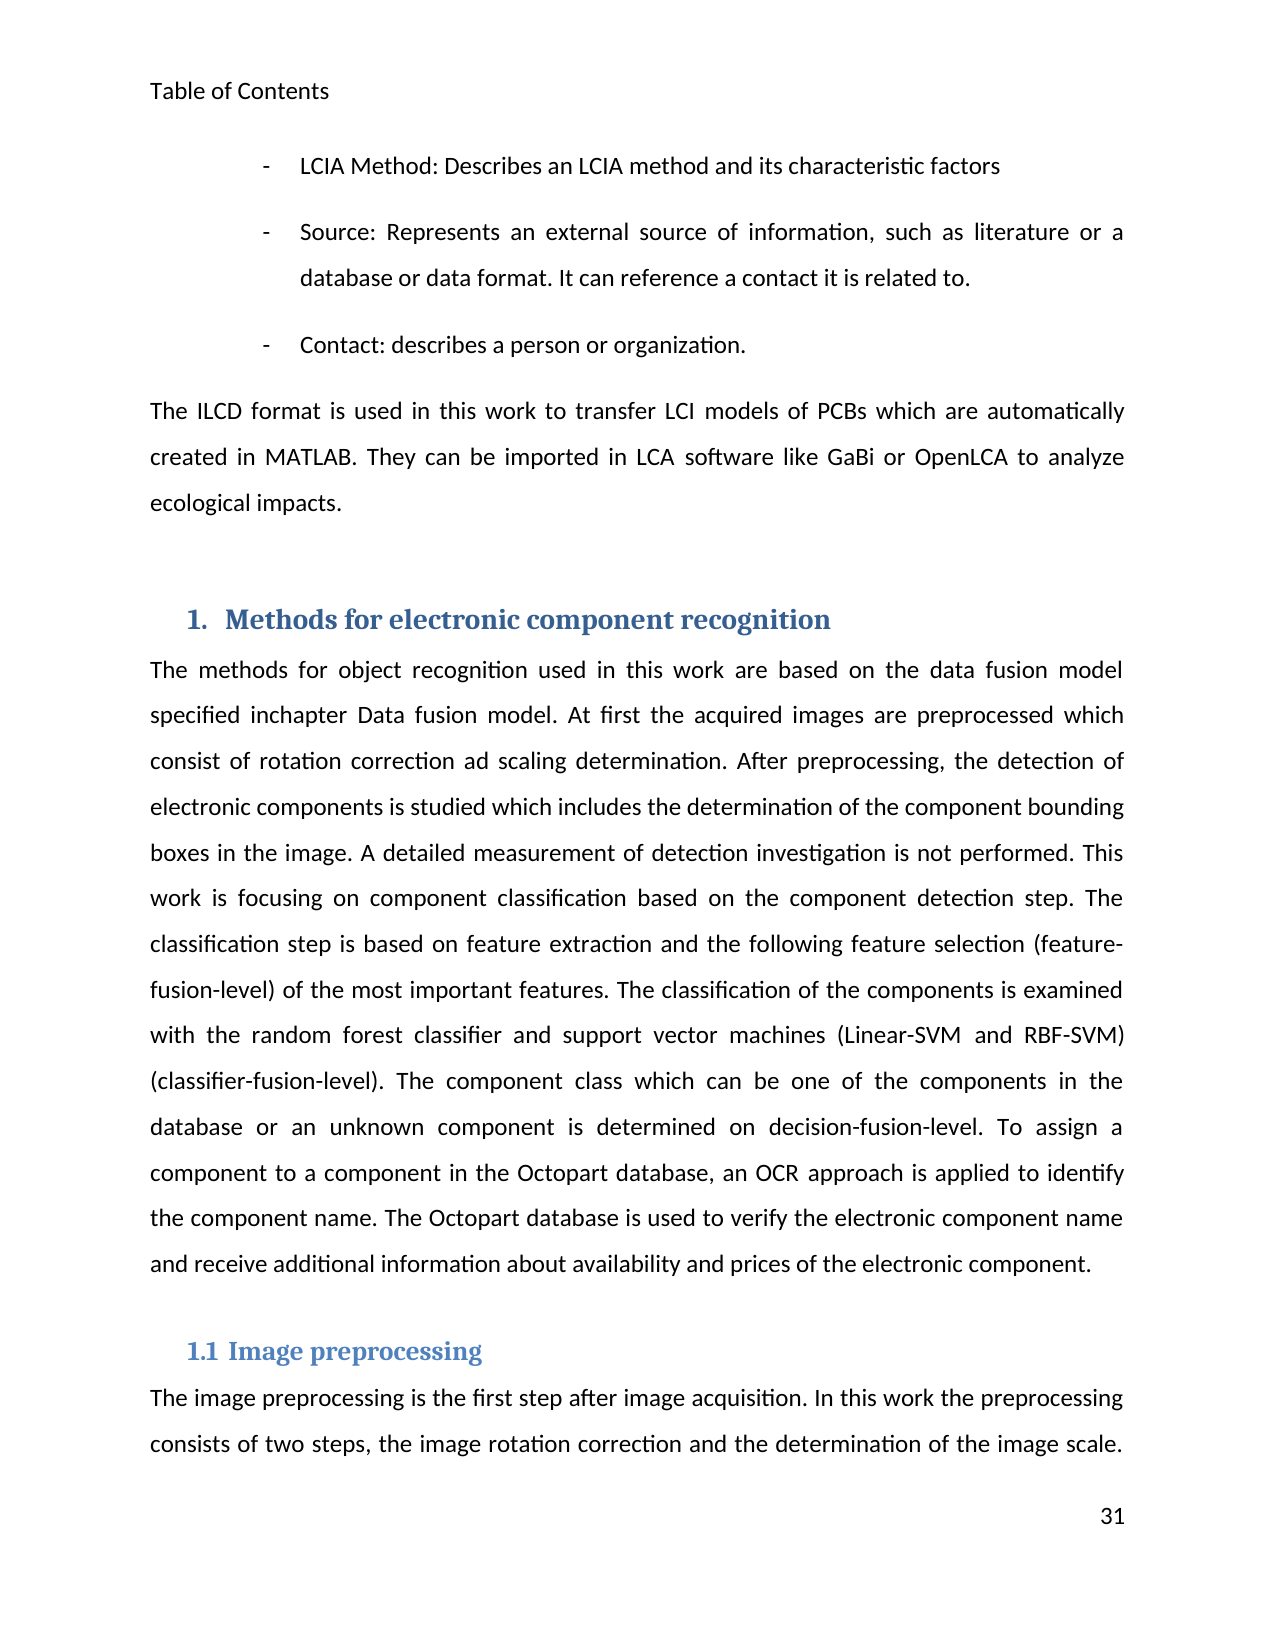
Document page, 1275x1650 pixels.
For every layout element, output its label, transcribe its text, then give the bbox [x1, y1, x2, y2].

text The ILCD format is used in this work to transfer LCI models of PCBs which are automatically created in MATLAB. They can be imported in LCA software like GaBi or OpenLCA to analyze ecological impacts. [150, 395, 1125, 517]
text The methods for object recognition used in this work are based on the data fusion model specified inchapter Data fusion model. At first the acquired images are preprocessed which consist of rotation correction ad scaling determination. After preprocessing, the detection of electronic components is studied which includes the determination of the component bounding boxes in the image. A detailed measurement of detection investigation is not performed. This work is focusing on component classification based on the component detection step. The classification step is based on feature extraction and the following feature selection (feature-fusion-level) of the most important features. The classification of the components is examined with the random forest classifier and support vector machines (Linear-SVM and RBF-SVM) (classifier-fusion-level). The component class which can be one of the components in the database or an unknown component is determined on decision-fusion-level. To assign a component to a component in the Octopart database, an OCR approach is applied to identify the component name. The Octopart database is used to verify the electronic component name and receive additional information about availability and prices of the electronic component. [150, 654, 1125, 1279]
list Source: Represents an external source of information, such as literature or a database or data format. It can reference a contact it is related to. [262, 217, 1125, 293]
subtitle Methods for electronic component recognition [187, 603, 1125, 637]
list Contact: describes a person or organization. [262, 329, 1125, 359]
text The image preprocessing is the first step after image acquisition. In this work the preprocessing consists of two steps, the image rotation correction and the determination of the image scale. [150, 1382, 1125, 1458]
list LCIA Method: Describes an LCIA method and its characteristic factors [262, 150, 1125, 181]
subtitle Image preprocessing [187, 1336, 1125, 1367]
